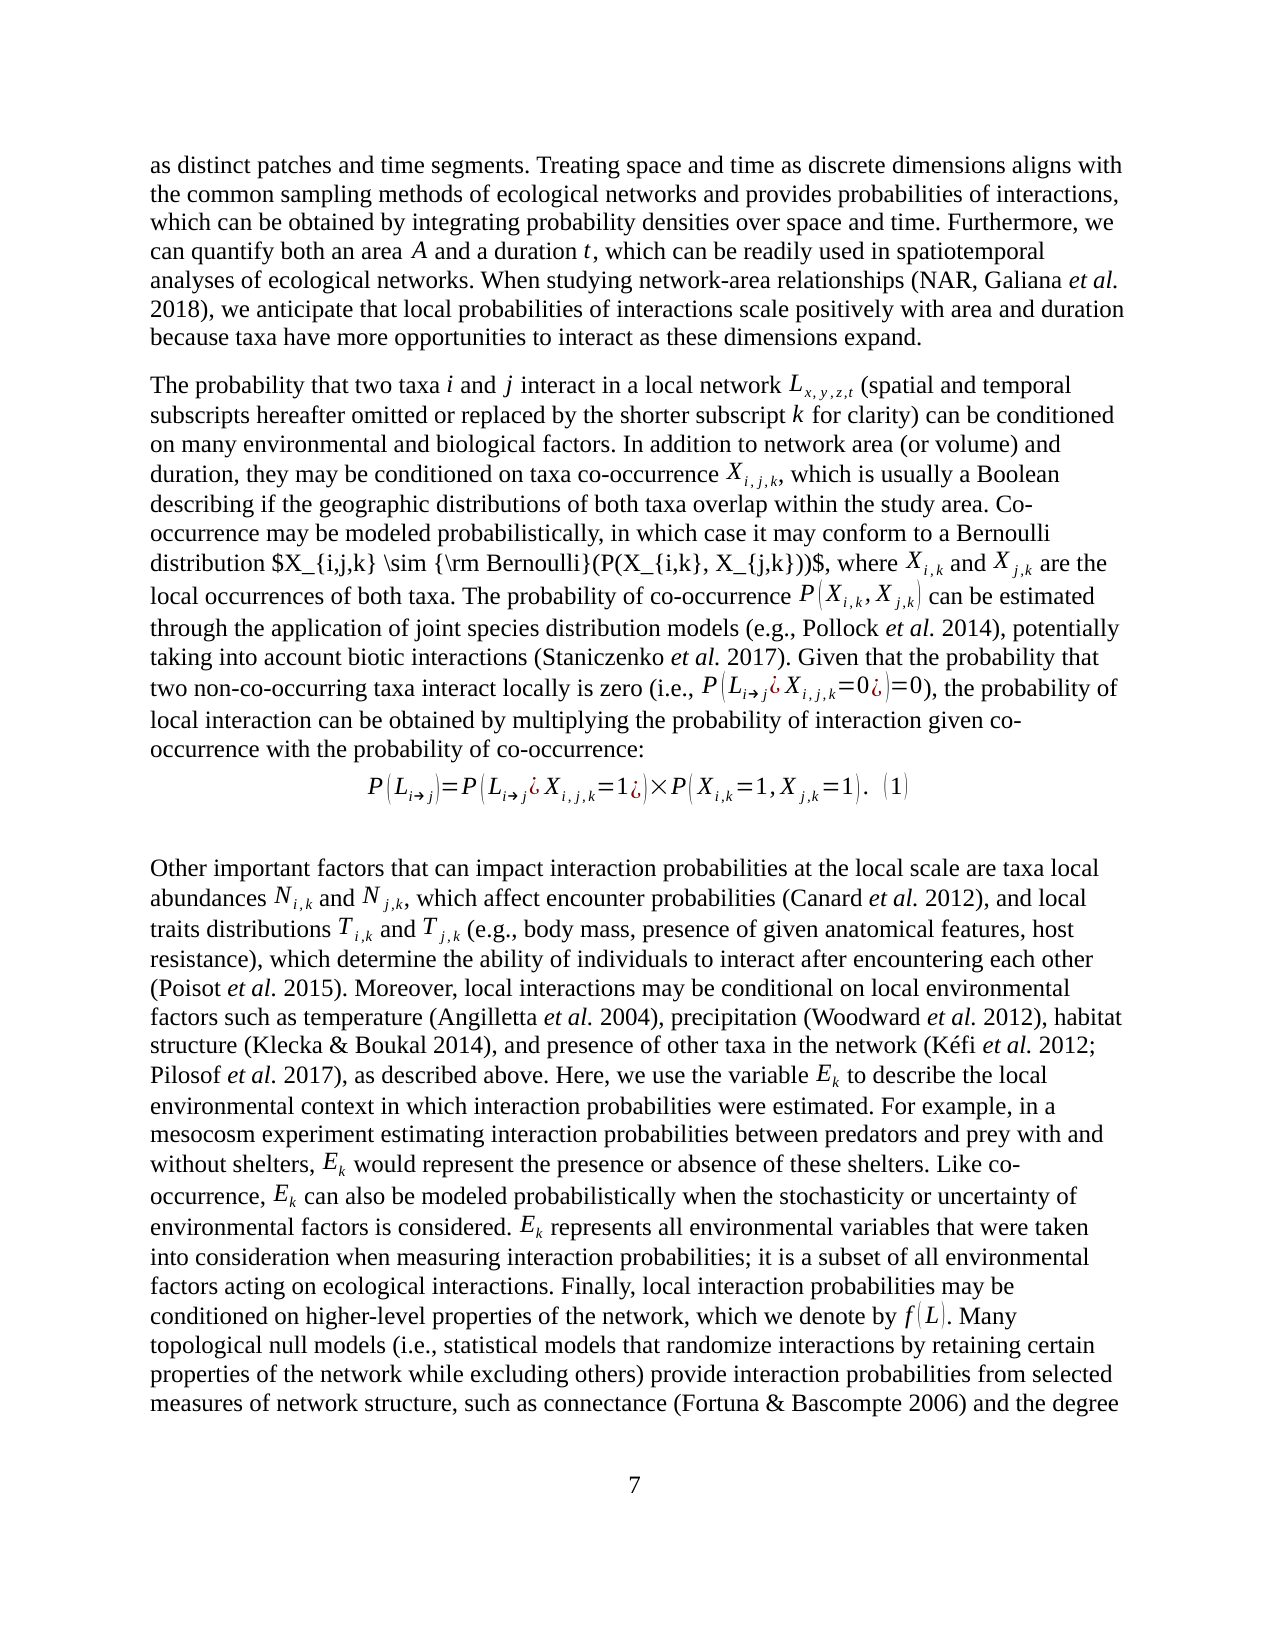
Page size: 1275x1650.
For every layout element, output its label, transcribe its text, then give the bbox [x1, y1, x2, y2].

text The probability that two taxa and interact in a local network (spatial and temporal subscripts hereafter omitted or replaced by the shorter subscript for clarity) can be conditioned on many environmental and biological factors. In addition to network area (or volume) and duration, they may be conditioned on taxa co-occurrence , which is usually a Boolean describing if the geographic distributions of both taxa overlap within the study area. Co-occurrence may be modeled probabilistically, in which case it may conform to a Bernoulli distribution $X_{i,j,k} \sim {\rm Bernoulli}(P(X_{i,k}, X_{j,k}))$, where and are the local occurrences of both taxa. The probability of co-occurrence can be estimated through the application of joint species distribution models (e.g., Pollock et al. 2014), potentially taking into account biotic interactions (Staniczenko et al. 2017). Given that the probability that two non-co-occurring taxa interact locally is zero (i.e., ), the probability of local interaction can be obtained by multiplying the probability of interaction given co-occurrence with the probability of co-occurrence: [150, 369, 1125, 763]
text as distinct patches and time segments. Treating space and time as discrete dimensions aligns with the common sampling methods of ecological networks and provides probabilities of interactions, which can be obtained by integrating probability densities over space and time. Furthermore, we can quantify both an area and a duration , which can be readily used in spatiotemporal analyses of ecological networks. When studying network-area relationships (NAR, Galiana et al. 2018), we anticipate that local probabilities of interactions scale positively with area and duration because taxa have more opportunities to interact as these dimensions expand. [150, 150, 1125, 351]
text Other important factors that can impact interaction probabilities at the local scale are taxa local abundances and , which affect encounter probabilities (Canard et al. 2012), and local traits distributions and (e.g., body mass, presence of given anatomical features, host resistance), which determine the ability of individuals to interact after encountering each other (Poisot et al. 2015). Moreover, local interactions may be conditional on local environmental factors such as temperature (Angilletta et al. 2004), precipitation (Woodward et al. 2012), habitat structure (Klecka & Boukal 2014), and presence of other taxa in the network (Kéfi et al. 2012; Pilosof et al. 2017), as described above. Here, we use the variable to describe the local environmental context in which interaction probabilities were estimated. For example, in a mesocosm experiment estimating interaction probabilities between predators and prey with and without shelters, would represent the presence or absence of these shelters. Like co-occurrence, can also be modeled probabilistically when the stochasticity or uncertainty of environmental factors is considered. represents all environmental variables that were taken into consideration when measuring interaction probabilities; it is a subset of all environmental factors acting on ecological interactions. Finally, local interaction probabilities may be conditioned on higher-level properties of the network, which we denote by . Many topological null models (i.e., statistical models that randomize interactions by retaining certain properties of the network while excluding others) provide interaction probabilities from selected measures of network structure, such as connectance (Fortuna & Bascompte 2006) and the degree [150, 853, 1125, 1417]
